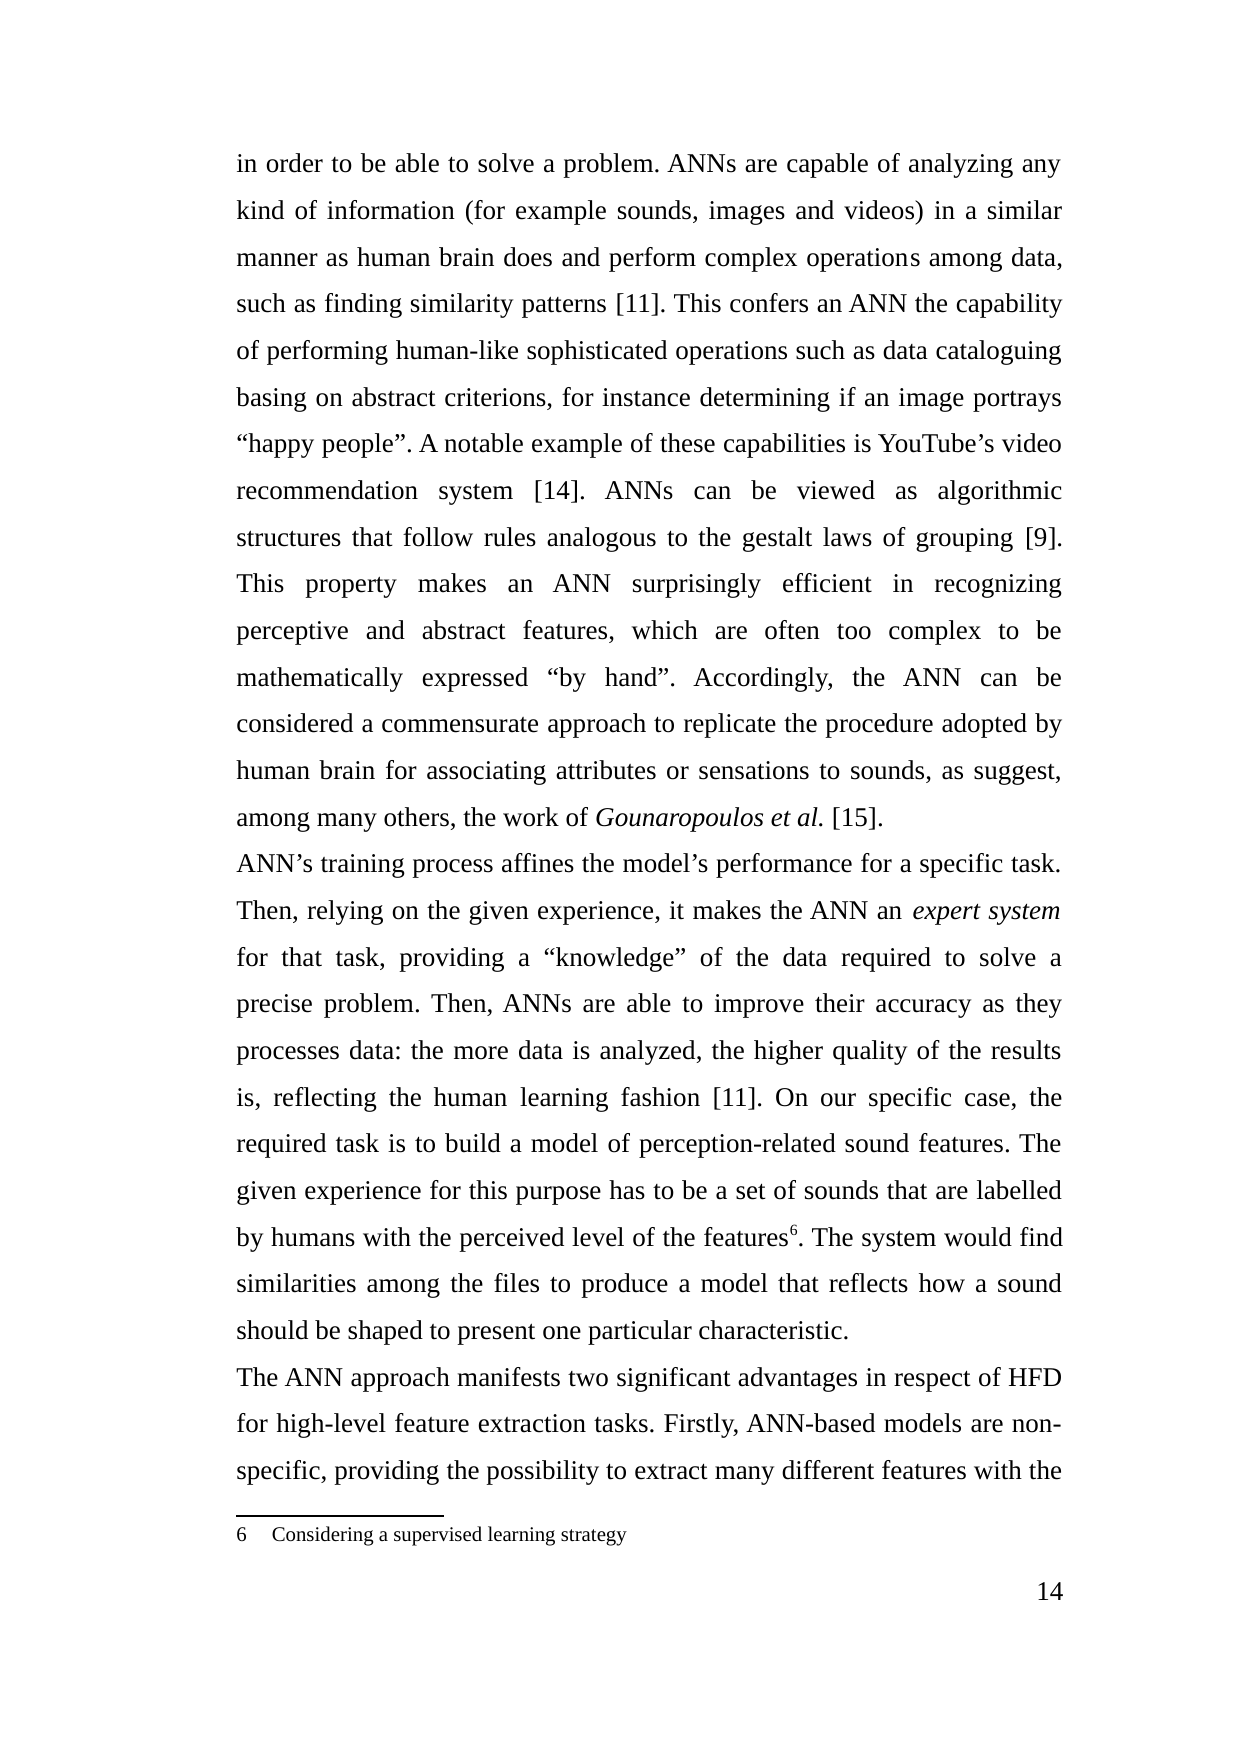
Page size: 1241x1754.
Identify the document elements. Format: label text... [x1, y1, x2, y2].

text in order to be able to solve a problem. ANNs are capable of analyzing any kind of information (for example sounds, images and videos) in a similar manner as human brain does and perform complex operations among data, such as finding similarity patterns [11]. This confers an ANN the capability of performing human-like sophisticated operations such as data cataloguing basing on abstract criterions, for instance determining if an image portrays “happy people”. A notable example of these capabilities is YouTube’s video recommendation system [14]. ANNs can be viewed as algorithmic structures that follow rules analogous to the gestalt laws of grouping [9]. This property makes an ANN surprisingly efficient in recognizing perceptive and abstract features, which are often too complex to be mathematically expressed “by hand”. Accordingly, the ANN can be considered a commensurate approach to replicate the procedure adopted by human brain for associating attributes or sensations to sounds, as suggest, among many others, the work of Gounaropoulos et al. [15]. [236, 148, 1063, 832]
text The ANN approach manifests two significant advantages in respect of HFD for high-level feature extraction tasks. Firstly, ANN-based models are non-specific, providing the possibility to extract many different features with the [236, 1361, 1063, 1485]
text Considering a supervised learning strategy [236, 1522, 1063, 1546]
text ANN’s training process affines the model’s performance for a specific task. Then, relying on the given experience, it makes the ANN an expert system for that task, providing a “knowledge” of the data required to solve a precise problem. Then, ANNs are able to improve their accuracy as they processes data: the more data is analyzed, the higher quality of the results is, reflecting the human learning fashion [11]. On our specific case, the required task is to build a model of perception-related sound features. The given experience for this purpose has to be a set of sounds that are labelled by humans with the perceived level of the features. The system would find similarities among the files to produce a model that reflects how a sound should be shaped to present one particular characteristic. [236, 848, 1063, 1345]
